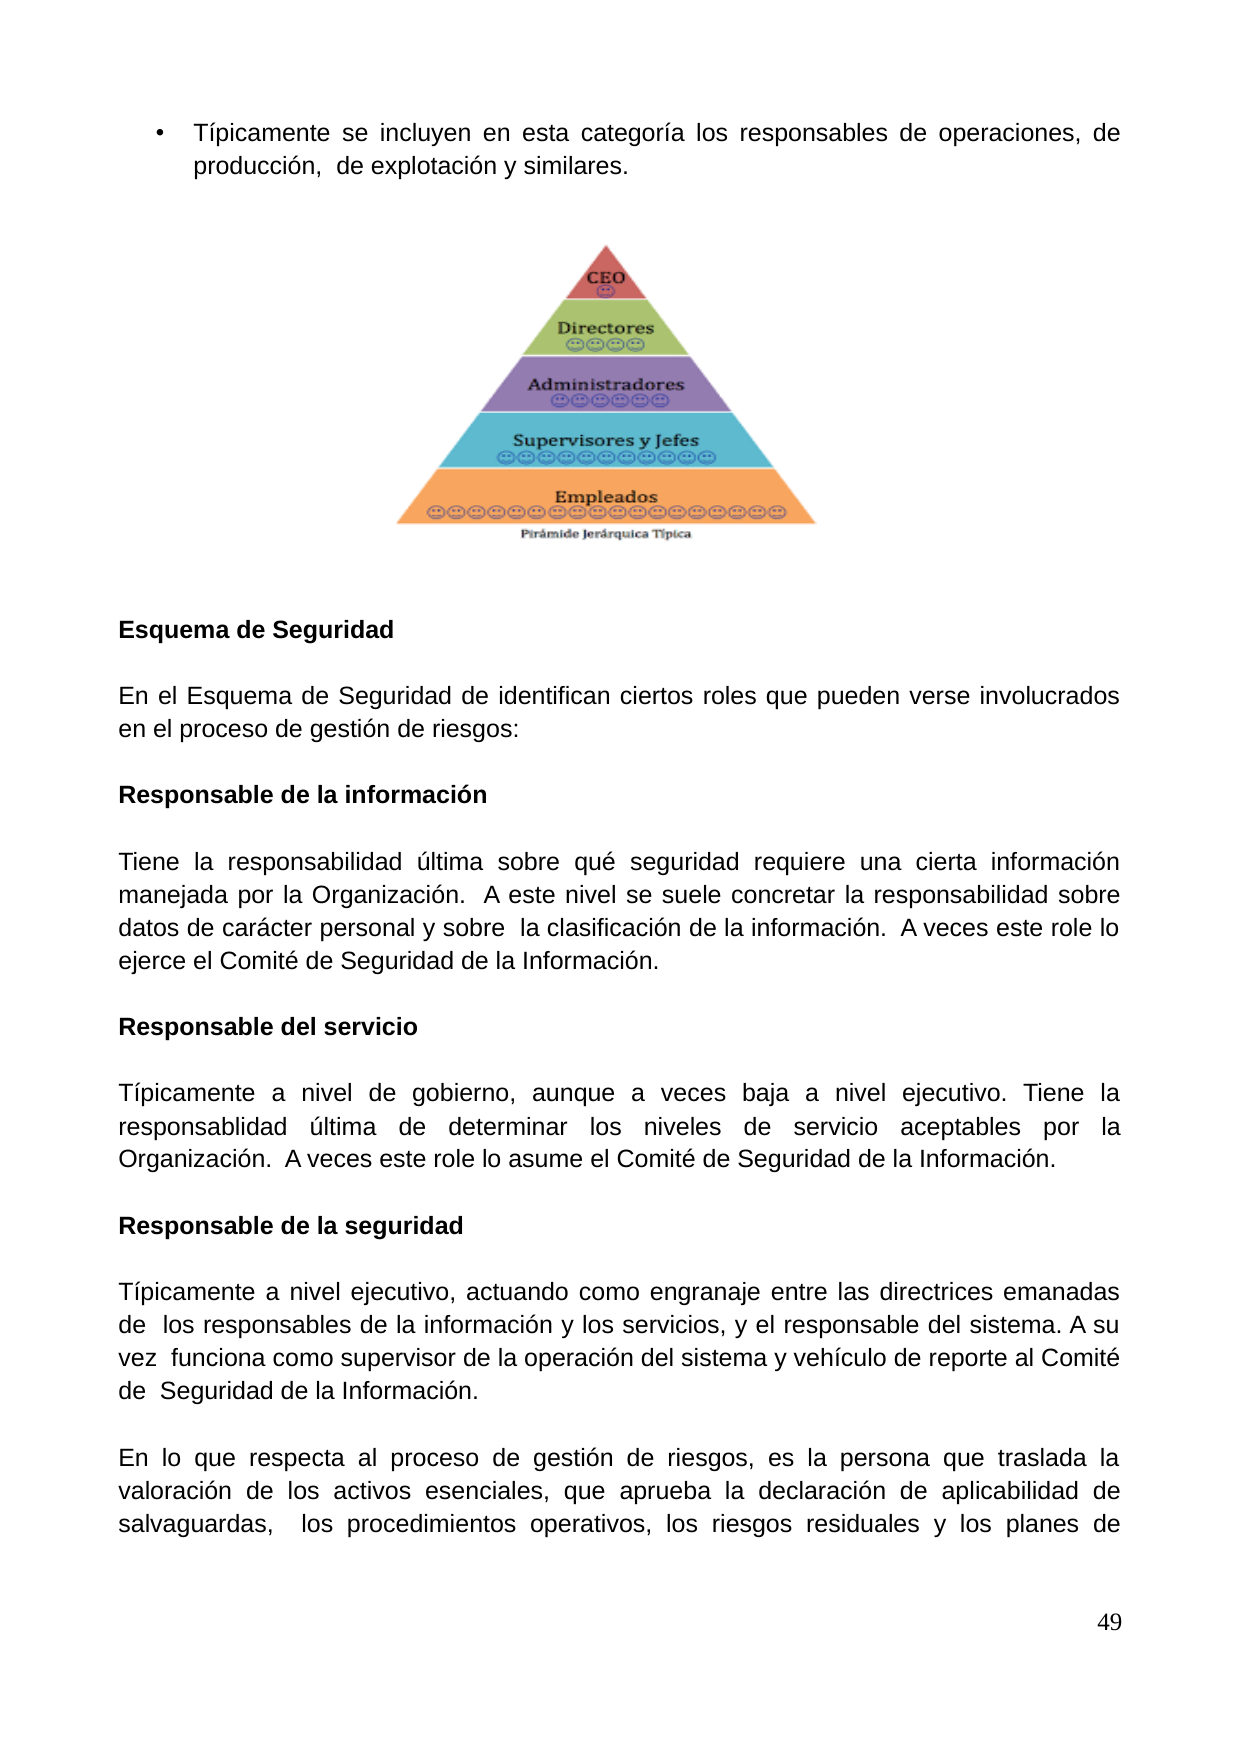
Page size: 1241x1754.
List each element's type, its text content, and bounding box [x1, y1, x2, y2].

text Típicamente a nivel de gobierno, aunque a veces baja a nivel ejecutivo. Tiene la responsablidad última de determinar los niveles de servicio aceptables por la Organización. A veces este role lo asume el Comité de Seguridad de la Información. [118, 1078, 1122, 1173]
list Típicamente se incluyen en esta categoría los responsables de operaciones, de producción, de explotación y similares. [156, 118, 1122, 180]
text Esquema de Seguridad [118, 614, 1122, 643]
text En el Esquema de Seguridad de identifican ciertos roles que pueden verse involucrados en el proceso de gestión de riesgos: [118, 681, 1122, 743]
text Tiene la responsabilidad última sobre qué seguridad requiere una cierta información manejada por la Organización. A este nivel se suele concretar la responsabilidad sobre datos de carácter personal y sobre la clasificación de la información. A veces este role lo ejerce el Comité de Seguridad de la Información. [118, 847, 1122, 974]
text Típicamente a nivel ejecutivo, actuando como engranaje entre las directrices emanadas de los responsables de la información y los servicios, y el responsable del sistema. A su vez funciona como supervisor de la operación del sistema y vehículo de reporte al Comité de Seguridad de la Información. [118, 1277, 1122, 1405]
picture [396, 242, 817, 544]
text Responsable del servicio [118, 1012, 1122, 1041]
text Responsable de la información [118, 780, 1122, 809]
text Responsable de la seguridad [118, 1211, 1122, 1239]
text En lo que respecta al proceso de gestión de riesgos, es la persona que traslada la valoración de los activos esenciales, que aprueba la declaración de aplicabilidad de salvaguardas, los procedimientos operativos, los riesgos residuales y los planes de [118, 1443, 1122, 1537]
